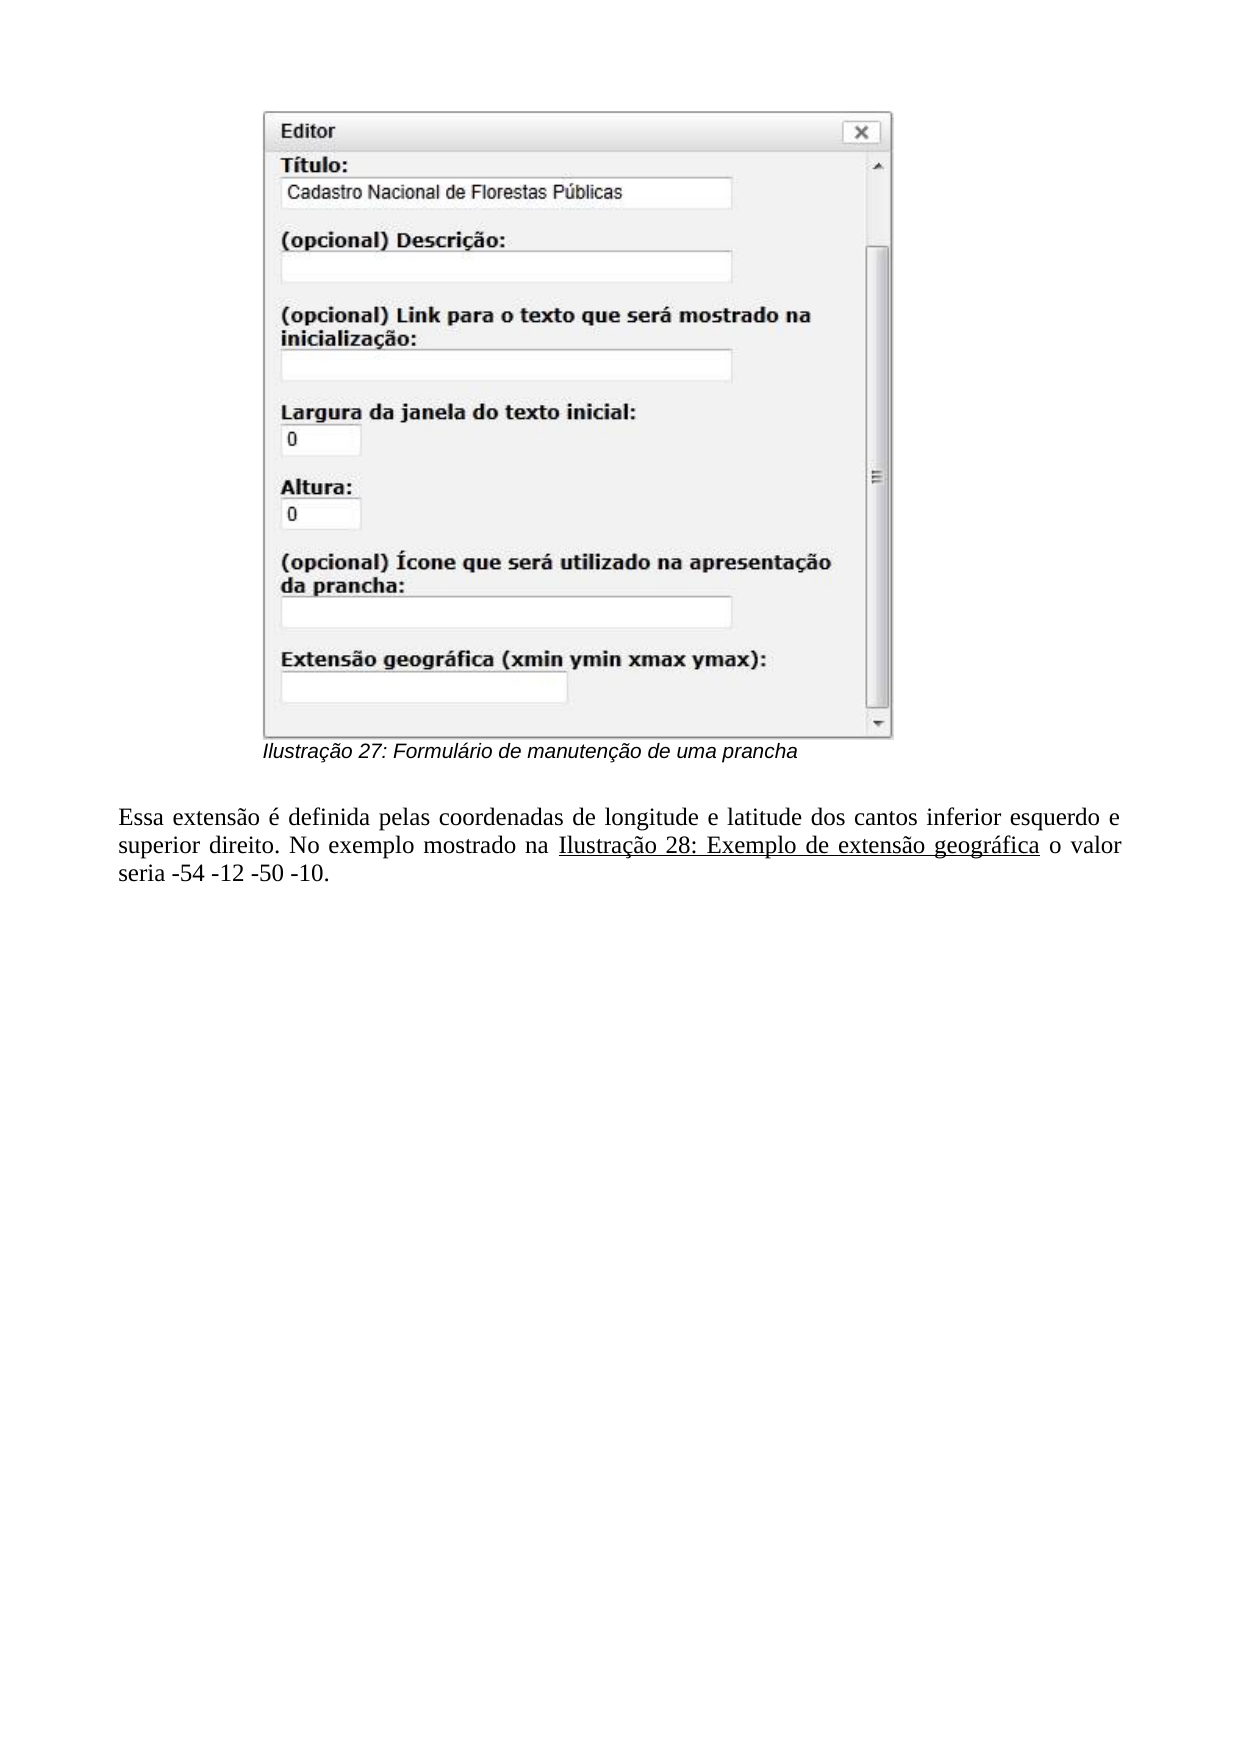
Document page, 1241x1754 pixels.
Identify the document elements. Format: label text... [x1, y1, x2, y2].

text Essa extensão é definida pelas coordenadas de longitude e latitude dos cantos inferior esquerdo e superior direito. No exemplo mostrado na Ilustração 28: Exemplo de extensão geográfica o valor seria -54 -12 -50 -10. [118, 803, 1122, 886]
text Ilustração 27: Formulário de manutenção de uma prancha [262, 740, 893, 763]
picture [262, 110, 894, 740]
